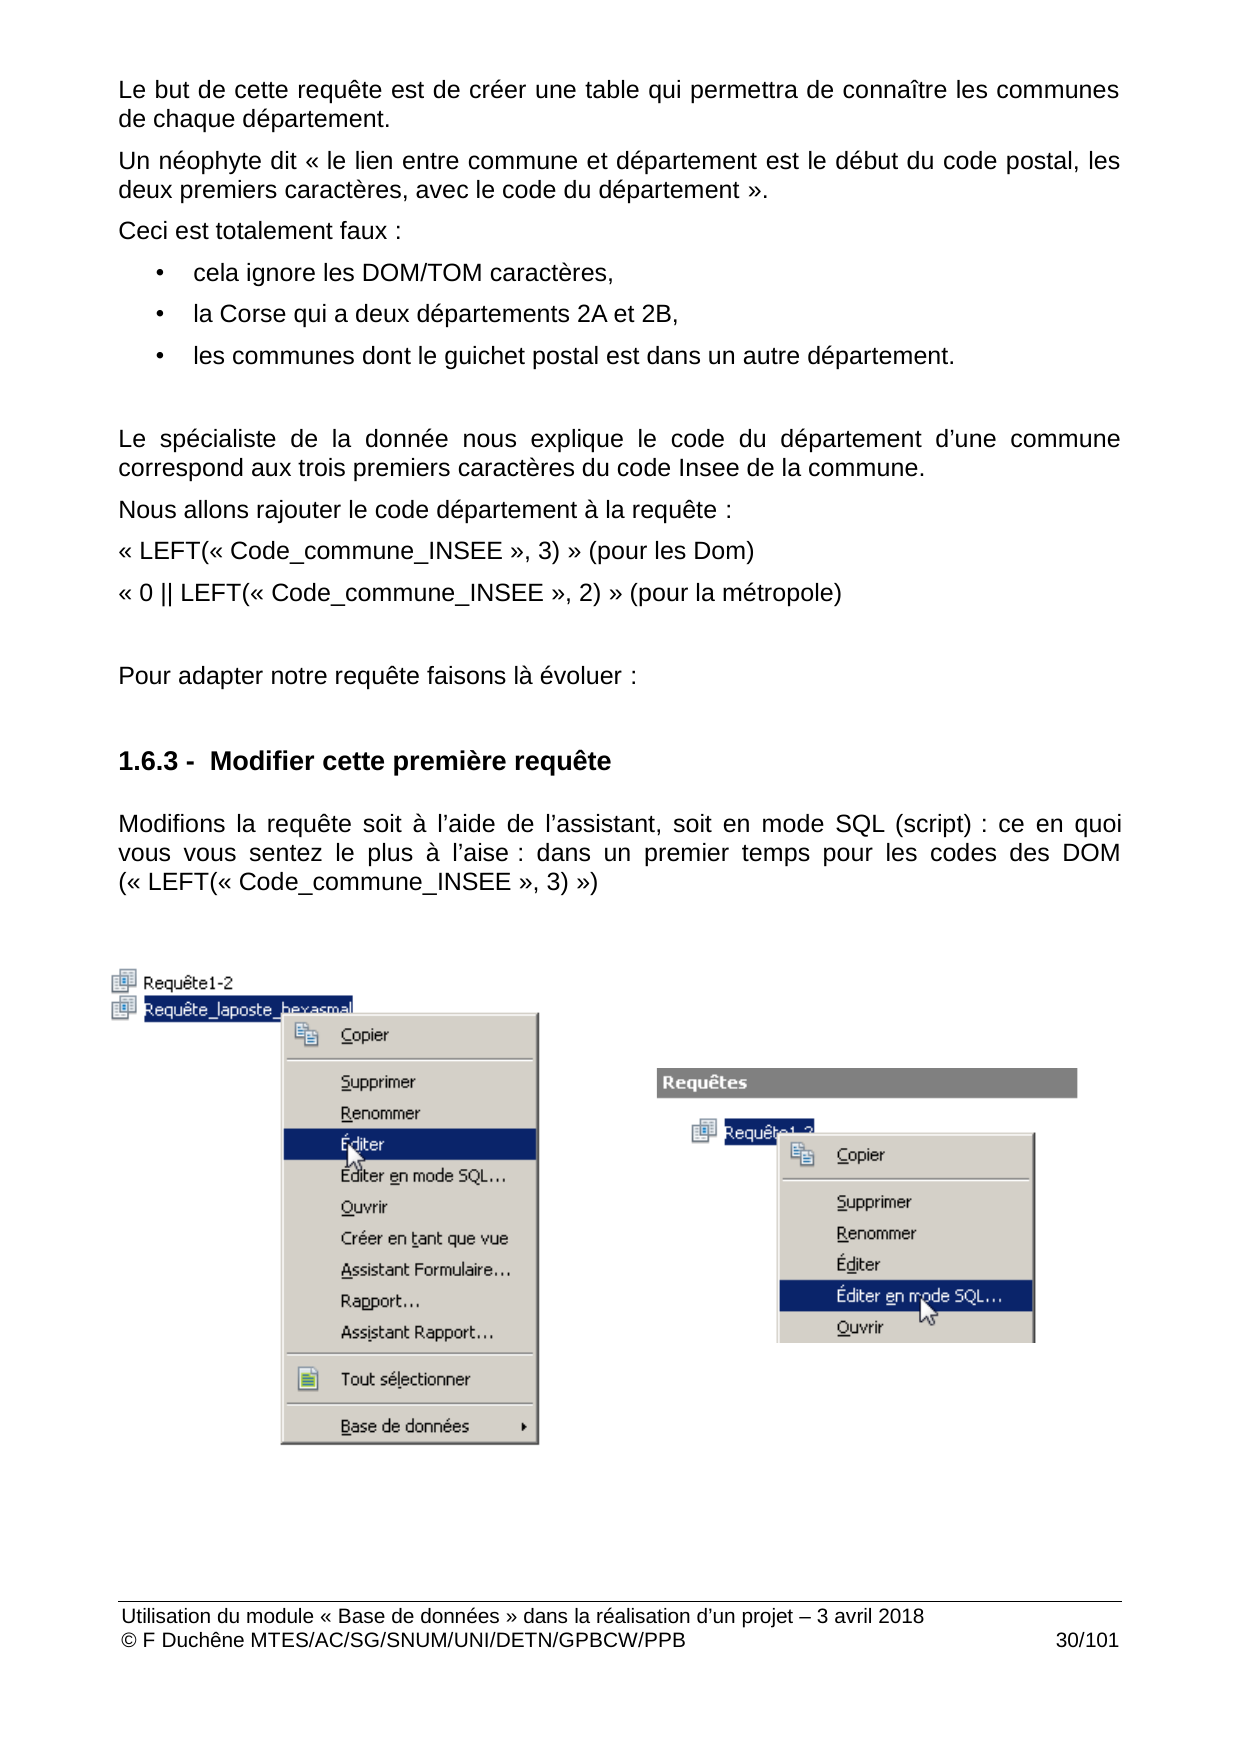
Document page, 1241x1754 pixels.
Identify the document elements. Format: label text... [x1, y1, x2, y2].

text Un néophyte dit « le lien entre commune et département est le début du code postal, les deux premiers caractères, avec le code du département ». [118, 146, 1122, 204]
list les communes dont le guichet postal est dans un autre département. [156, 341, 1122, 370]
text Ceci est totalement faux : [118, 216, 1122, 245]
text « LEFT(« Code_commune_INSEE », 3) » (pour les Dom) [118, 536, 1122, 565]
text Pour adapter notre requête faisons là évoluer : [118, 661, 1122, 690]
list la Corse qui a deux départements 2A et 2B, [156, 299, 1122, 328]
text Nous allons rajouter le code département à la requête : [118, 495, 1122, 524]
picture [104, 966, 566, 1478]
subtitle Modifier cette première requête [118, 744, 1122, 776]
text Modifions la requête soit à l’aide de l’assistant, soit en mode SQL (script) : ce en quoi vous vous sentez le plus à l’aise : dans un premier temps pour les codes des DOM (« LEFT(« Code_commune_INSEE », 3) ») [118, 808, 1122, 896]
list cela ignore les DOM/TOM caractères, [156, 258, 1122, 287]
picture [656, 1068, 1078, 1343]
text Le spécialiste de la donnée nous explique le code du département d’une commune correspond aux trois premiers caractères du code Insee de la commune. [118, 424, 1122, 482]
text Le but de cette requête est de créer une table qui permettra de connaître les communes de chaque département. [118, 75, 1122, 133]
text « 0 || LEFT(« Code_commune_INSEE », 2) » (pour la métropole) [118, 578, 1122, 607]
